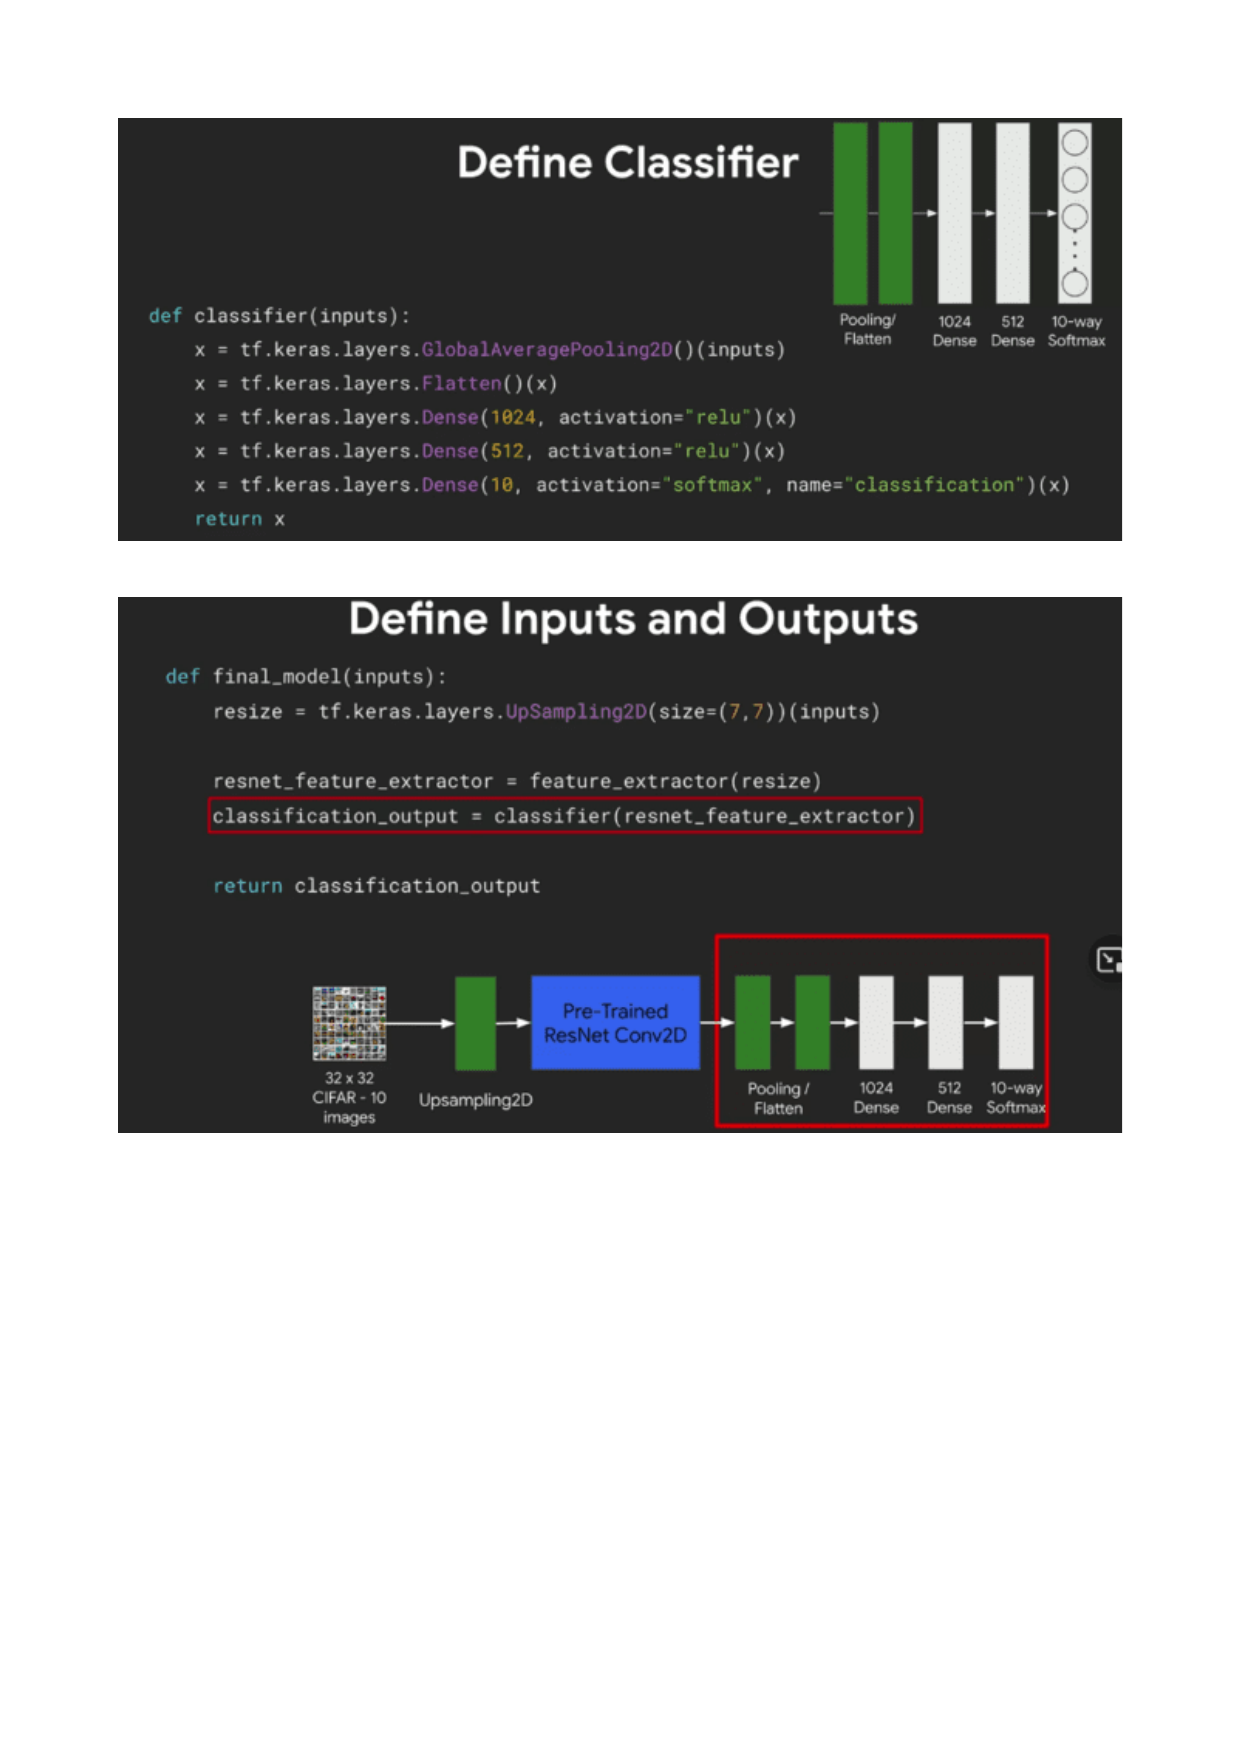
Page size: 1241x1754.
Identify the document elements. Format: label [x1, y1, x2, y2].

picture [118, 597, 1123, 1133]
picture [118, 118, 1123, 541]
